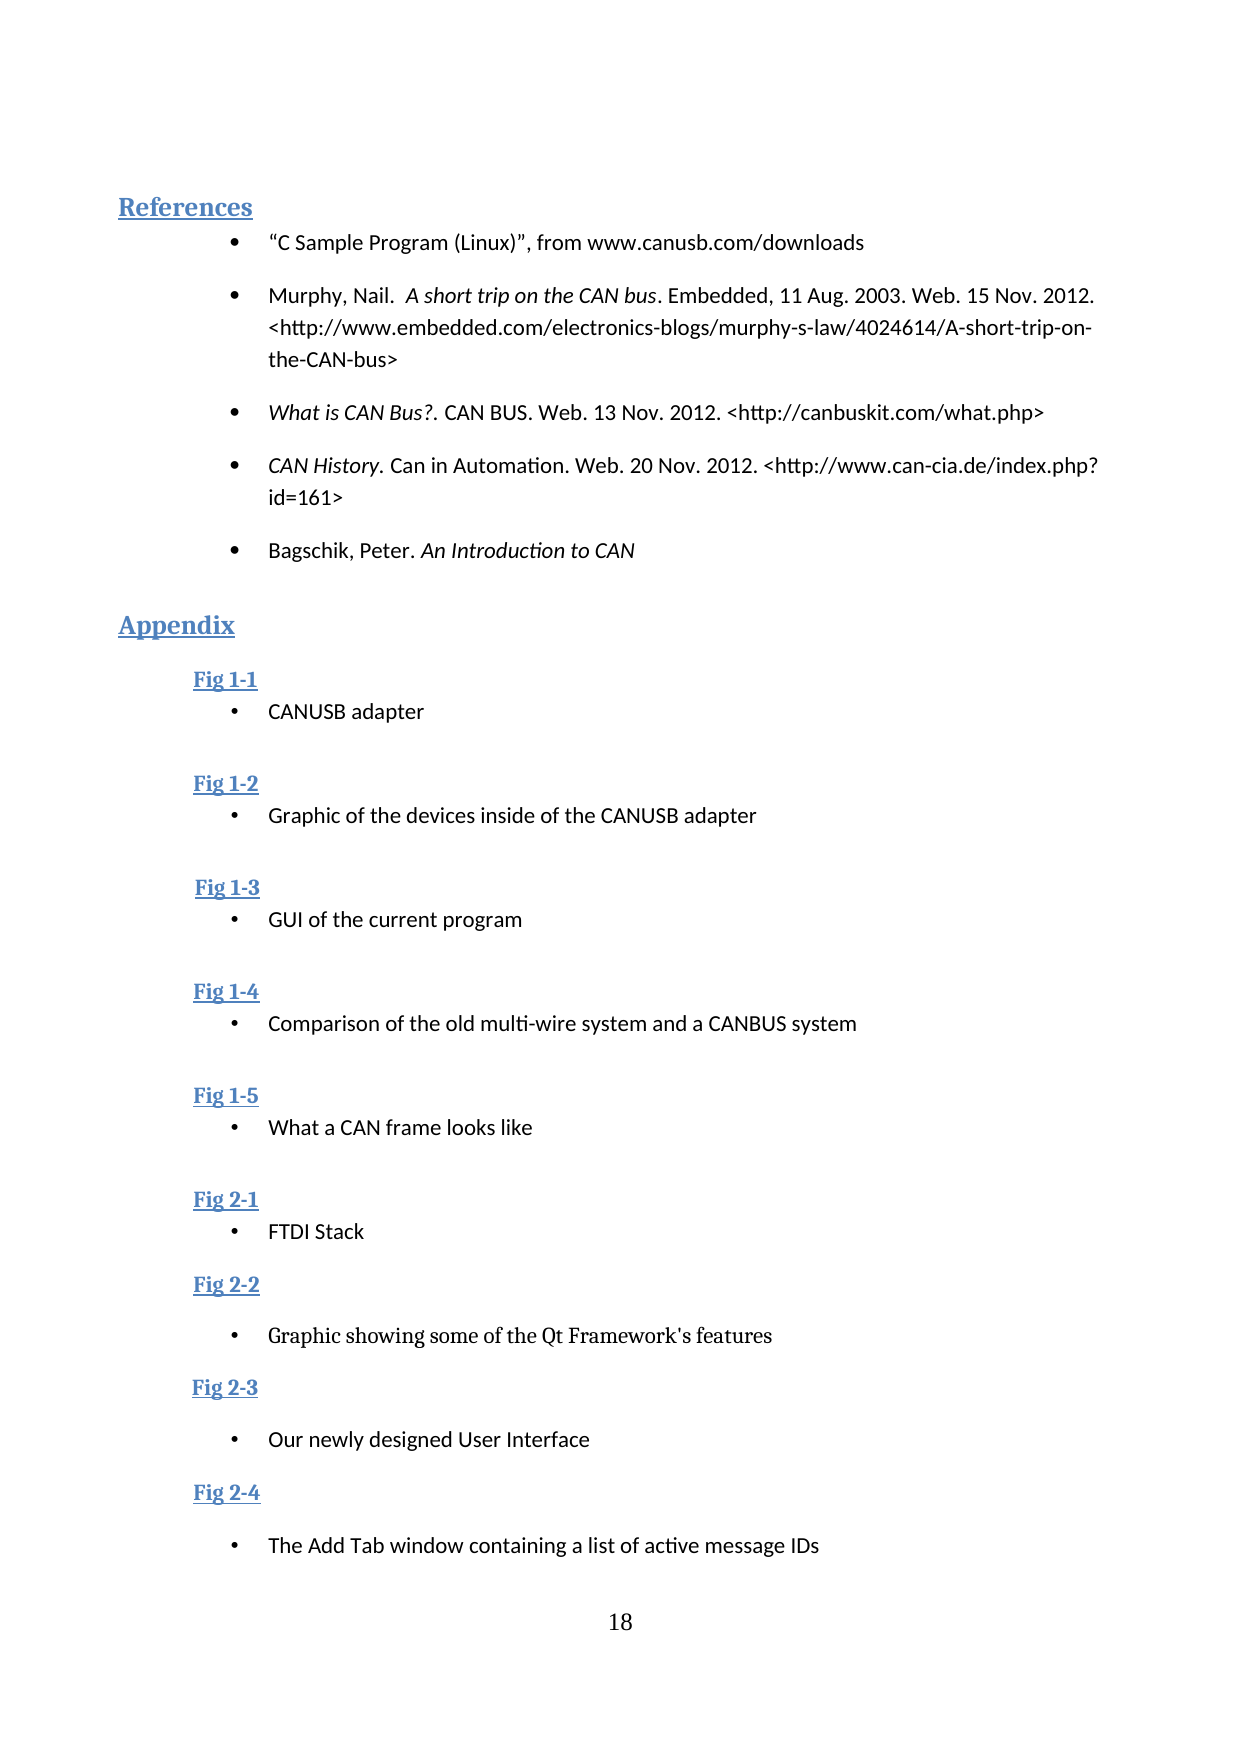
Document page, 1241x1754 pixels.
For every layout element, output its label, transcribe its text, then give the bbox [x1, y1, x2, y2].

subtitle References [118, 192, 1122, 223]
list GUI of the current program [231, 905, 1122, 933]
list Graphic of the devices inside of the CANUSB adapter [231, 801, 1122, 829]
subtitle Fig 1-2 [118, 771, 1122, 797]
list “C Sample Program (Linux)”, from www.canusb.com/downloads [231, 228, 1122, 256]
list What a CAN frame looks like [231, 1113, 1122, 1141]
list Comparison of the old multi-wire system and a CANBUS system [231, 1009, 1122, 1037]
list Bagschik, Peter. An Introduction to CAN [231, 536, 1122, 564]
subtitle Fig 1-3 [194, 875, 1122, 901]
list Graphic showing some of the Qt Framework's features [231, 1323, 1122, 1350]
list FTDI Stack [231, 1217, 1122, 1245]
list CAN History. Can in Automation. Web. 20 Nov. 2012. <http://www.can-cia.de/index.php?id=161> [231, 451, 1122, 511]
text Fig 2-3 [118, 1374, 1122, 1401]
text Fig 2-2 [118, 1270, 1122, 1298]
list Our newly designed User Interface [231, 1425, 1122, 1453]
list What is CAN Bus?. CAN BUS. Web. 13 Nov. 2012. <http://canbuskit.com/what.php> [231, 398, 1122, 426]
text Fig 2-4 [118, 1478, 1122, 1506]
list Murphy, Nail. A short trip on the CAN bus. Embedded, 11 Aug. 2003. Web. 15 Nov. 2012. <http://www.embedded.com/electronics-blogs/murphy-s-law/4024614/A-short-trip-on-the-CAN-bus> [231, 281, 1122, 373]
subtitle Fig 1-4 [118, 979, 1122, 1005]
list CANUSB adapter [231, 697, 1122, 725]
subtitle Fig 1-5 [118, 1083, 1122, 1109]
subtitle Fig 2-1 [118, 1187, 1122, 1213]
subtitle Appendix [118, 610, 1122, 641]
list The Add Tab window containing a list of active message IDs [231, 1531, 1122, 1559]
subtitle Fig 1-1 [118, 667, 1122, 693]
